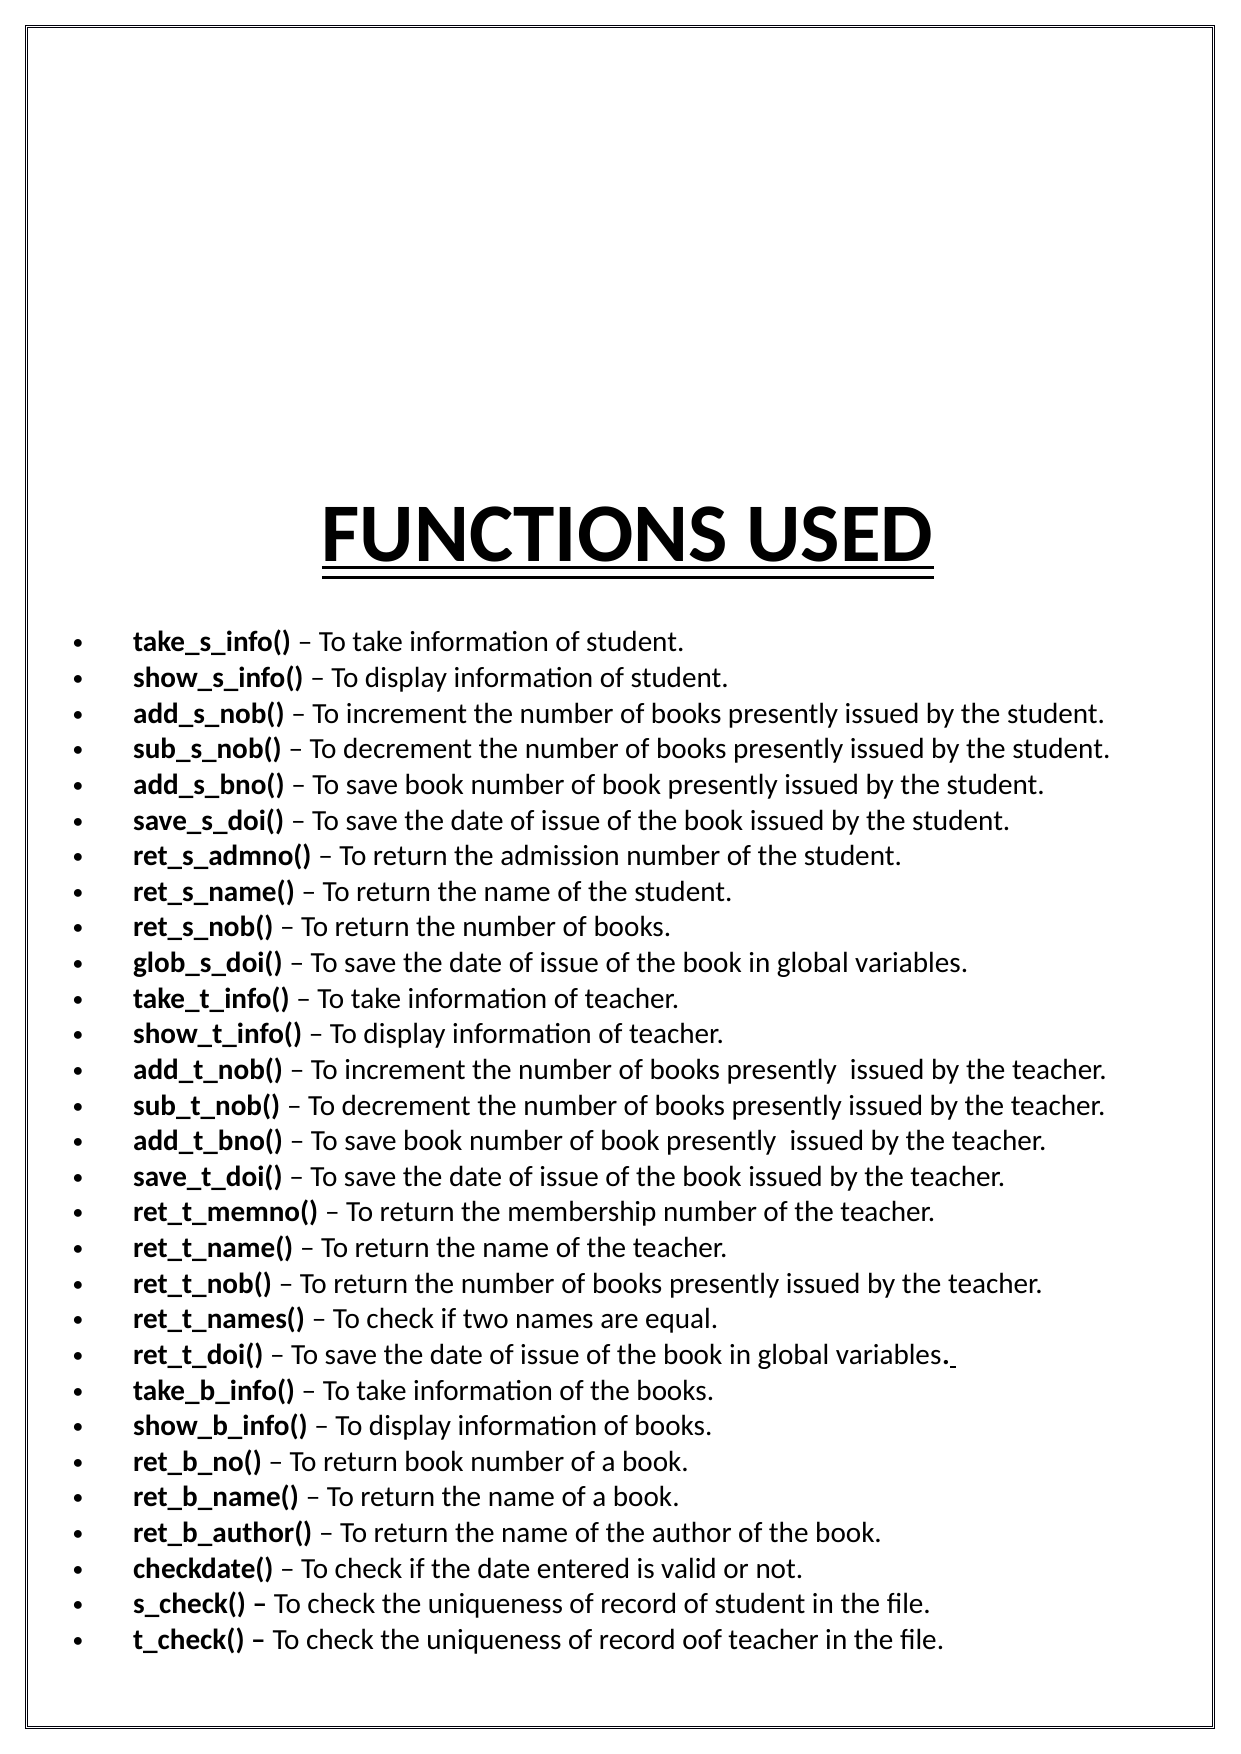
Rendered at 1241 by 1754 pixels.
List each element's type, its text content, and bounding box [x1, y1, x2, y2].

list add_s_bno() – To save book number of book presently issued by the student. [74, 766, 1181, 802]
list ret_b_author() – To return the name of the author of the book. [74, 1514, 1181, 1550]
list ret_t_memno() – To return the membership number of the teacher. [74, 1193, 1181, 1229]
list ret_t_doi() – To save the date of issue of the book in global variables. [74, 1336, 1181, 1372]
text FUNCTIONS USED [74, 481, 1181, 583]
list t_check() – To check the uniqueness of record oof teacher in the file. [74, 1621, 1181, 1657]
list ret_s_nob() – To return the number of books. [74, 908, 1181, 944]
list add_t_bno() – To save book number of book presently issued by the teacher. [74, 1122, 1181, 1158]
list take_t_info() – To take information of teacher. [74, 980, 1181, 1015]
list add_s_nob() – To increment the number of books presently issued by the student. [74, 695, 1181, 730]
list take_s_info() – To take information of student. [74, 623, 1181, 659]
list sub_s_nob() – To decrement the number of books presently issued by the student. [74, 730, 1181, 766]
list ret_t_name() – To return the name of the teacher. [74, 1229, 1181, 1265]
list ret_t_names() – To check if two names are equal. [74, 1300, 1181, 1336]
list checkdate() – To check if the date entered is valid or not. [74, 1550, 1181, 1585]
list take_b_info() – To take information of the books. [74, 1372, 1181, 1407]
list add_t_nob() – To increment the number of books presently issued by the teacher. [74, 1051, 1181, 1087]
list glob_s_doi() – To save the date of issue of the book in global variables. [74, 944, 1181, 980]
list ret_s_admno() – To return the admission number of the student. [74, 837, 1181, 873]
list s_check() – To check the uniqueness of record of student in the file. [74, 1585, 1181, 1621]
list ret_t_nob() – To return the number of books presently issued by the teacher. [74, 1265, 1181, 1300]
list sub_t_nob() – To decrement the number of books presently issued by the teacher. [74, 1087, 1181, 1122]
list ret_b_name() – To return the name of a book. [74, 1478, 1181, 1514]
list ret_b_no() – To return book number of a book. [74, 1443, 1181, 1478]
list ret_s_name() – To return the name of the student. [74, 873, 1181, 908]
list show_s_info() – To display information of student. [74, 659, 1181, 695]
list show_t_info() – To display information of teacher. [74, 1015, 1181, 1051]
list show_b_info() – To display information of books. [74, 1407, 1181, 1443]
list save_s_doi() – To save the date of issue of the book issued by the student. [74, 802, 1181, 837]
list save_t_doi() – To save the date of issue of the book issued by the teacher. [74, 1158, 1181, 1193]
